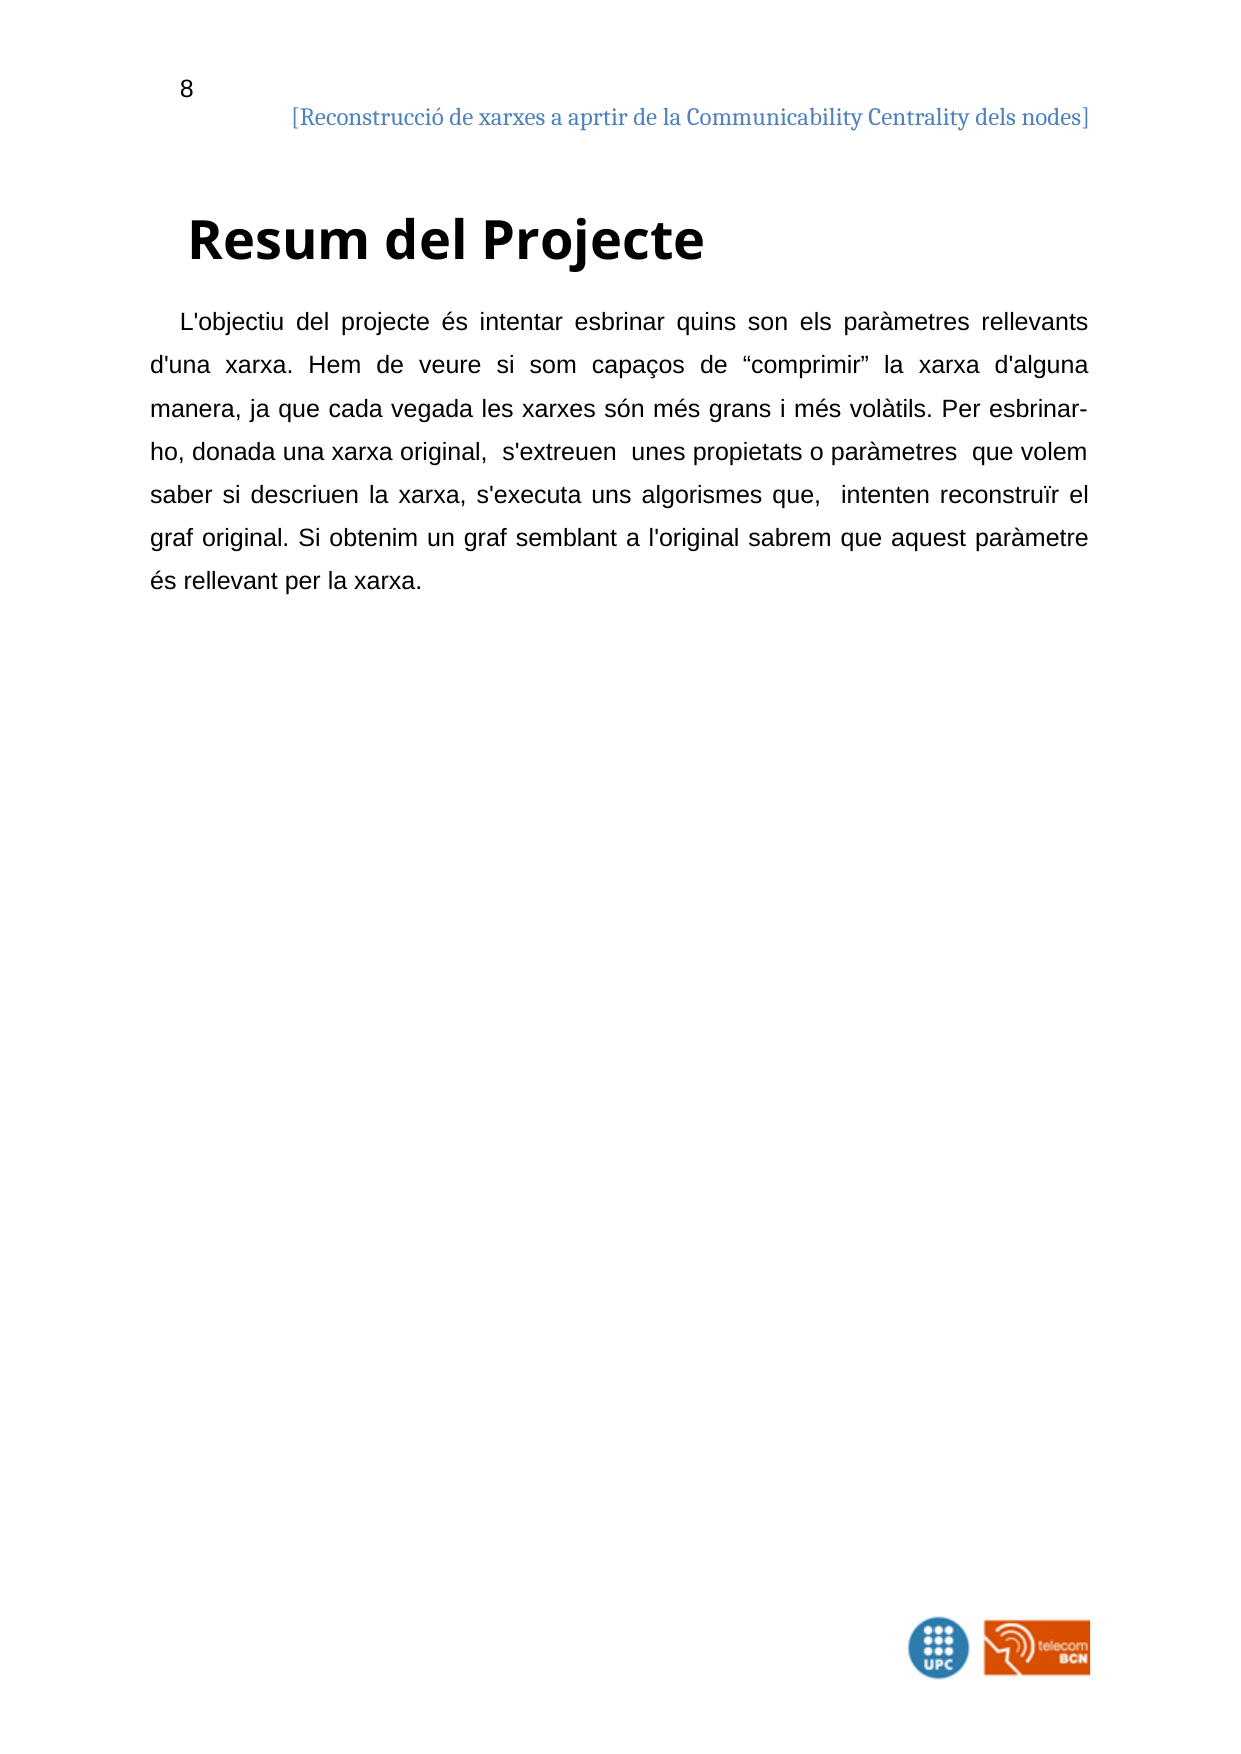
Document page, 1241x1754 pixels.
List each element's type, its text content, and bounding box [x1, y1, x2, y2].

subtitle Resum del Projecte [187, 202, 1090, 275]
text L'objectiu del projecte és intentar esbrinar quins son els paràmetres rellevants d'una xarxa. Hem de veure si som capaços de “comprimir” la xarxa d'alguna manera, ja que cada vegada les xarxes són més grans i més volàtils. Per esbrinar-ho, donada una xarxa original, s'extreuen unes propietats o paràmetres que volem saber si descriuen la xarxa, s'executa uns algorismes que, intenten reconstruïr el graf original. Si obtenim un graf semblant a l'original sabrem que aquest paràmetre és rellevant per la xarxa. [150, 307, 1090, 595]
picture [904, 1614, 1091, 1681]
